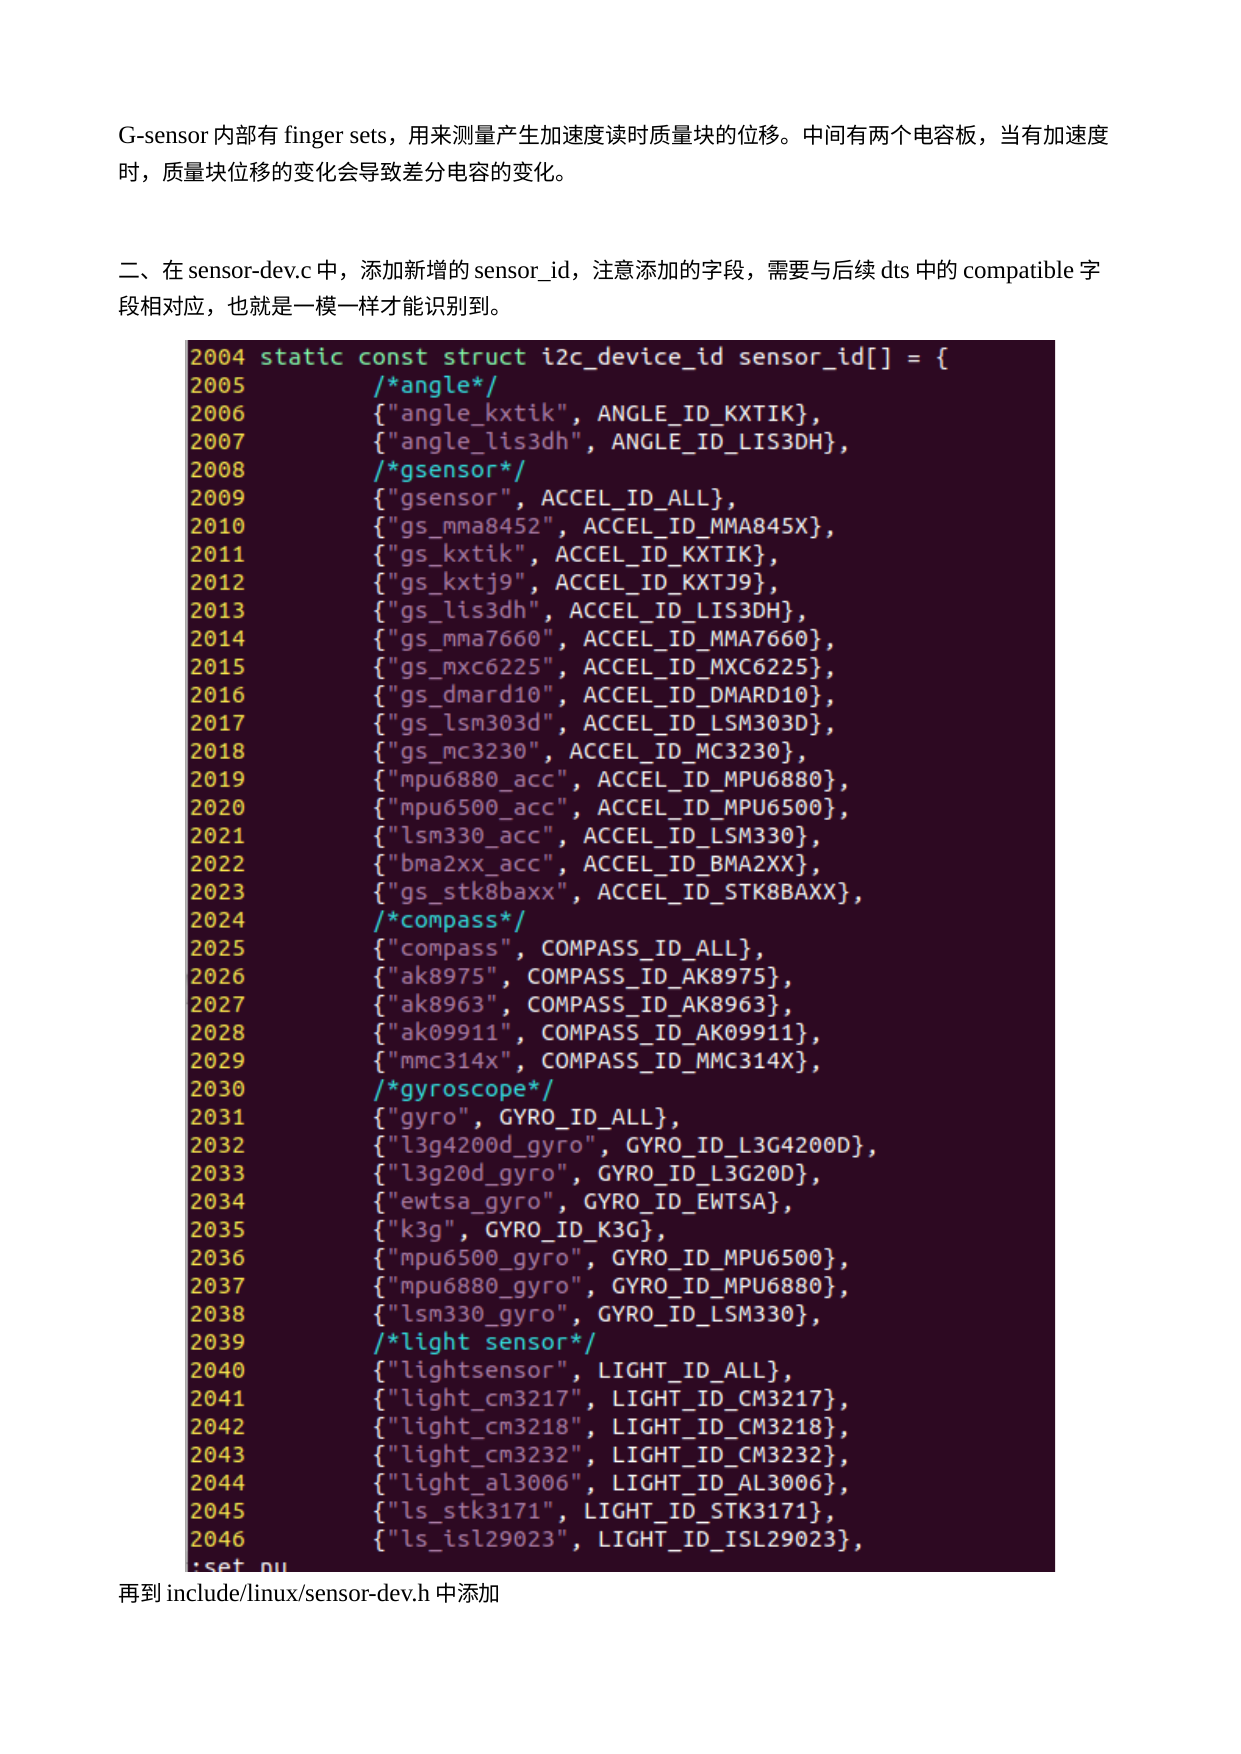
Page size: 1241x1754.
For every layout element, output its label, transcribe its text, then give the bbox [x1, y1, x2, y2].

text G-sensor内部有finger sets，用来测量产生加速度读时质量块的位移。中间有两个电容板，当有加速度时，质量块位移的变化会导致差分电容的变化。 [118, 118, 1122, 186]
text 再到include/linux/sensor-dev.h中添加 [118, 340, 1122, 1608]
text 二、在sensor-dev.c中，添加新增的sensor_id，注意添加的字段，需要与后续dts中的compatible字段相对应，也就是一模一样才能识别到。 [118, 253, 1122, 321]
picture [185, 340, 1056, 1572]
